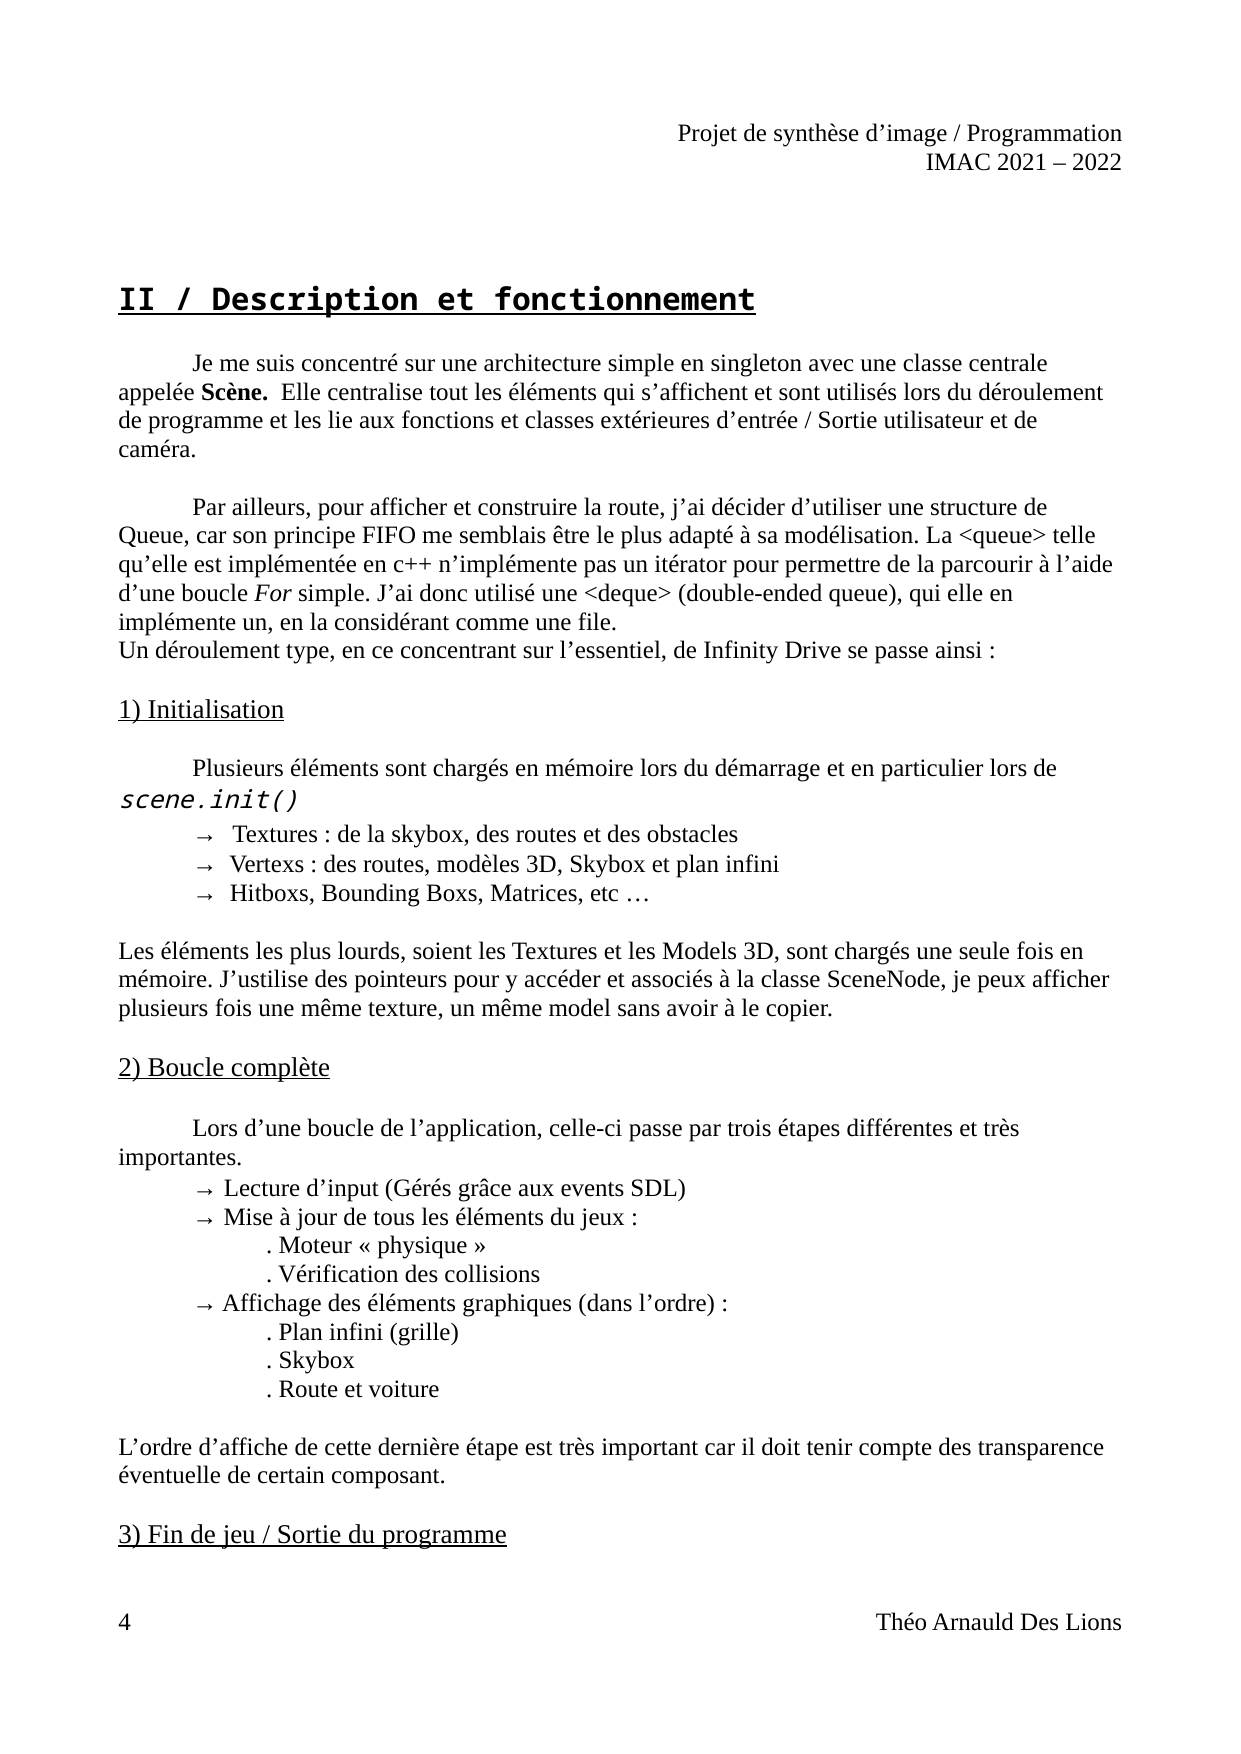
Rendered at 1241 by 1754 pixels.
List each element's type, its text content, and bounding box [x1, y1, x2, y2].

text → Lecture d’input (Gérés grâce aux events SDL) [118, 1171, 1122, 1202]
text 3) Fin de jeu / Sortie du programme [118, 1518, 1122, 1549]
text II / Description et fonctionnement [118, 276, 1122, 319]
text 2) Boucle complète [118, 1051, 1122, 1082]
text L’ordre d’affiche de cette dernière étape est très important car il doit tenir compte des transparence éventuelle de certain composant. [118, 1432, 1122, 1489]
text Un déroulement type, en ce concentrant sur l’essentiel, de Infinity Drive se passe ainsi : [118, 635, 1122, 664]
text Lors d’une boucle de l’application, celle-ci passe par trois étapes différentes et très importantes. [118, 1113, 1122, 1171]
text . Moteur « physique » [118, 1231, 1122, 1259]
text → Hitboxs, Bounding Boxs, Matrices, etc … [118, 878, 1122, 907]
text . Plan infini (grille) [118, 1317, 1122, 1346]
text Je me suis concentré sur une architecture simple en singleton avec une classe centrale appelée Scène. Elle centralise tout les éléments qui s’affichent et sont utilisés lors du déroulement de programme et les lie aux fonctions et classes extérieures d’entrée / Sortie utilisateur et de caméra. [118, 348, 1122, 463]
text Par ailleurs, pour afficher et construire la route, j’ai décider d’utiliser une structure de Queue, car son principe FIFO me semblais être le plus adapté à sa modélisation. La <queue> telle qu’elle est implémentée en c++ n’implémente pas un itérator pour permettre de la parcourir à l’aide d’une boucle For simple. J’ai donc utilisé une <deque> (double-ended queue), qui elle en implémente un, en la considérant comme une file. [118, 492, 1122, 635]
text Les éléments les plus lourds, soient les Textures et les Models 3D, sont chargés une seule fois en mémoire. J’ustilise des pointeurs pour y accéder et associés à la classe SceneNode, je peux afficher plusieurs fois une même texture, un même model sans avoir à le copier. [118, 936, 1122, 1022]
text . Skybox [118, 1346, 1122, 1374]
text → Mise à jour de tous les éléments du jeux : [118, 1202, 1122, 1231]
text 1) Initialisation [118, 693, 1122, 724]
text . Route et voiture [118, 1374, 1122, 1403]
text → Vertexs : des routes, modèles 3D, Skybox et plan infini [118, 849, 1122, 878]
text Plusieurs éléments sont chargés en mémoire lors du démarrage et en particulier lors de scene.init() [118, 753, 1122, 816]
text → Textures : de la skybox, des routes et des obstacles [118, 816, 1122, 849]
text → Affichage des éléments graphiques (dans l’ordre) : [118, 1288, 1122, 1317]
text . Vérification des collisions [118, 1259, 1122, 1288]
